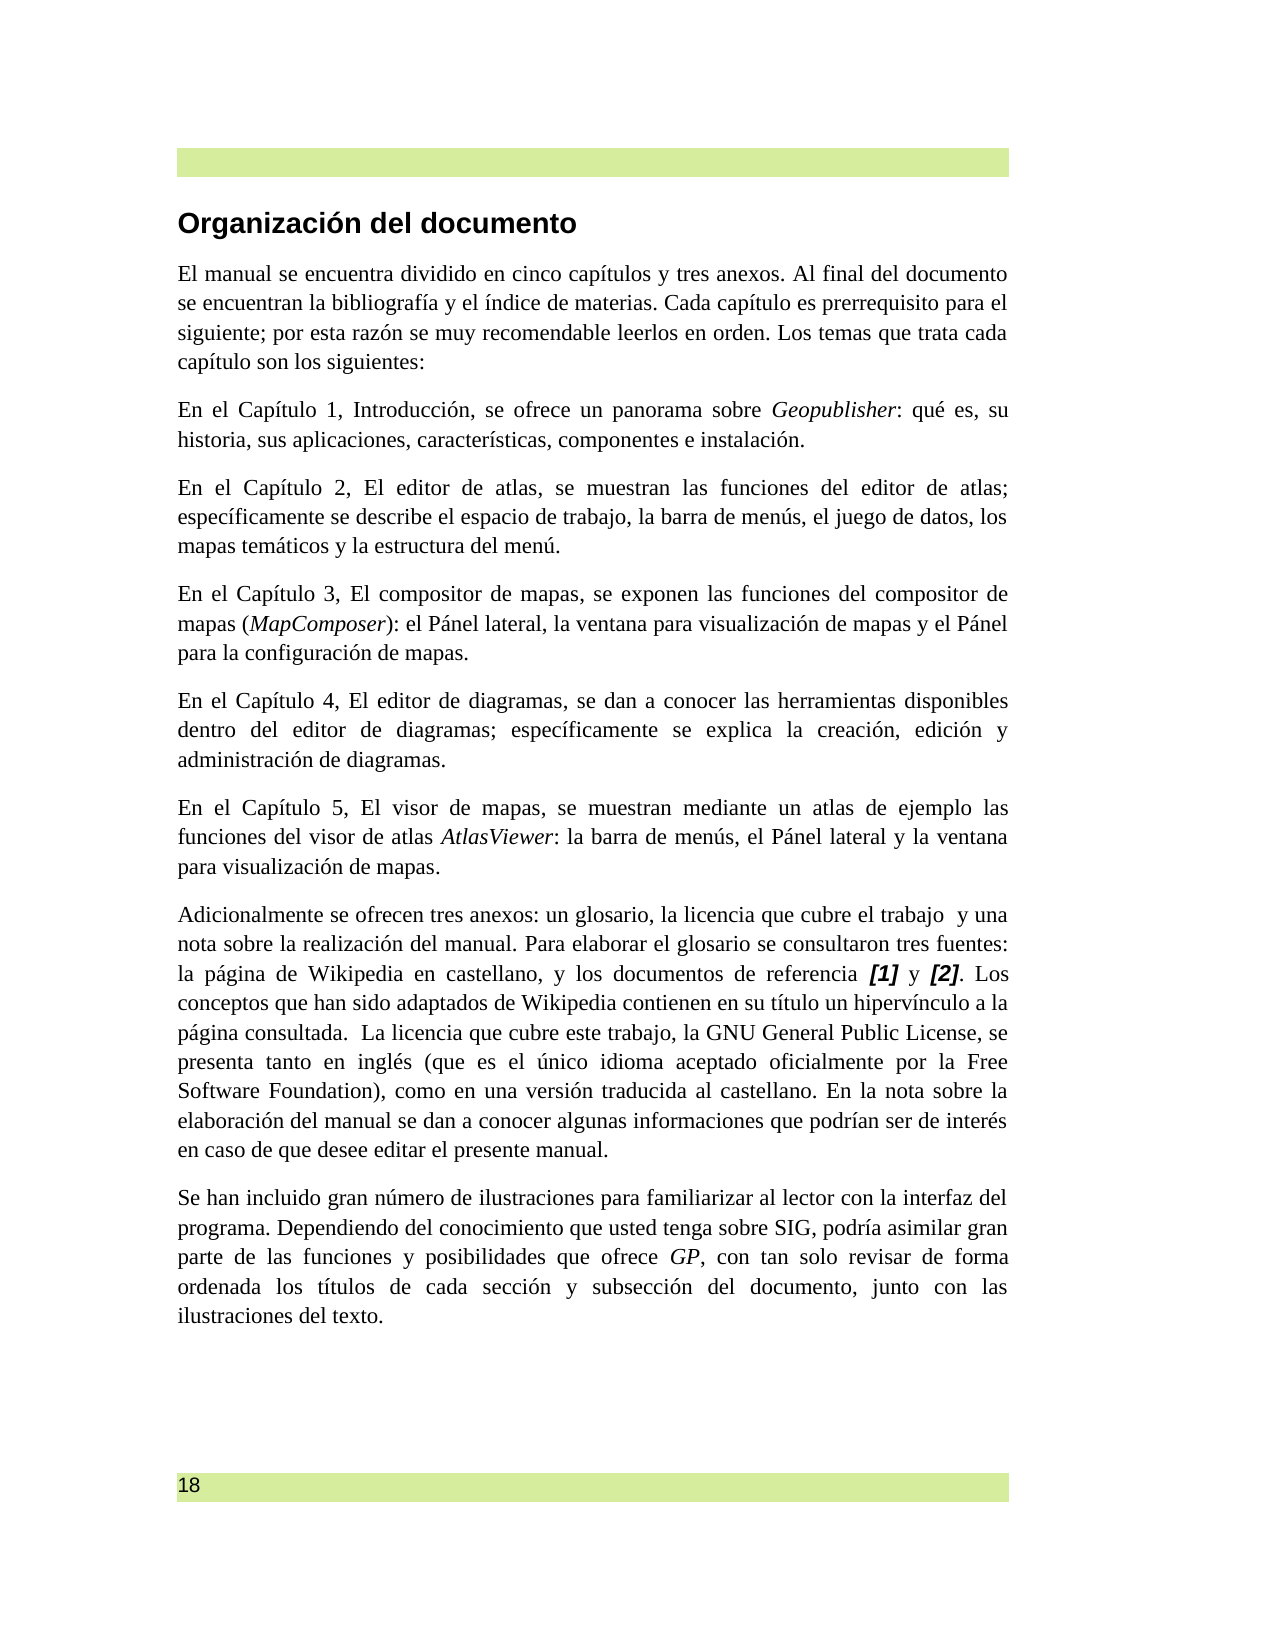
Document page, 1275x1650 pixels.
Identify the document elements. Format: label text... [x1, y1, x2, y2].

text En el Capítulo 3, El compositor de mapas, se exponen las funciones del compositor de mapas (MapComposer): el Pánel lateral, la ventana para visualización de mapas y el Pánel para la configuración de mapas. [177, 578, 1009, 667]
text Adicionalmente se ofrecen tres anexos: un glosario, la licencia que cubre el trabajo y una nota sobre la realización del manual. Para elaborar el glosario se consultaron tres fuentes: la página de Wikipedia en castellano, y los documentos de referencia [1] y [2]. Los conceptos que han sido adaptados de Wikipedia contienen en su título un hipervínculo a la página consultada. La licencia que cubre este trabajo, la GNU General Public License, se presenta tanto en inglés (que es el único idioma aceptado oficialmente por la Free Software Foundation), como en una versión traducida al castellano. En la nota sobre la elaboración del manual se dan a conocer algunas informaciones que podrían ser de interés en caso de que desee editar el presente manual. [177, 898, 1009, 1164]
text En el Capítulo 5, El visor de mapas, se muestran mediante un atlas de ejemplo las funciones del visor de atlas AtlasViewer: la barra de menús, el Pánel lateral y la ventana para visualización de mapas. [177, 792, 1009, 880]
text El manual se encuentra dividido en cinco capítulos y tres anexos. Al final del documento se encuentran la bibliografía y el índice de materias. Cada capítulo es prerrequisito para el siguiente; por esta razón se muy recomendable leerlos en orden. Los temas que trata cada capítulo son los siguientes: [177, 258, 1009, 376]
subtitle Organización del documento [177, 207, 1009, 240]
text Se han incluido gran número de ilustraciones para familiarizar al lector con la interfaz del programa. Dependiendo del conocimiento que usted tenga sobre SIG, podría asimilar gran parte de las funciones y posibilidades que ofrece GP, con tan solo revisar de forma ordenada los títulos de cada sección y subsección del documento, junto con las ilustraciones del texto. [177, 1182, 1009, 1329]
text En el Capítulo 2, El editor de atlas, se muestran las funciones del editor de atlas; específicamente se describe el espacio de trabajo, la barra de menús, el juego de datos, los mapas temáticos y la estructura del menú. [177, 471, 1009, 560]
text En el Capítulo 1, Introducción, se ofrece un panorama sobre Geopublisher: qué es, su historia, sus aplicaciones, características, componentes e instalación. [177, 394, 1009, 453]
text En el Capítulo 4, El editor de diagramas, se dan a conocer las herramientas disponibles dentro del editor de diagramas; específicamente se explica la creación, edición y administración de diagramas. [177, 685, 1009, 773]
